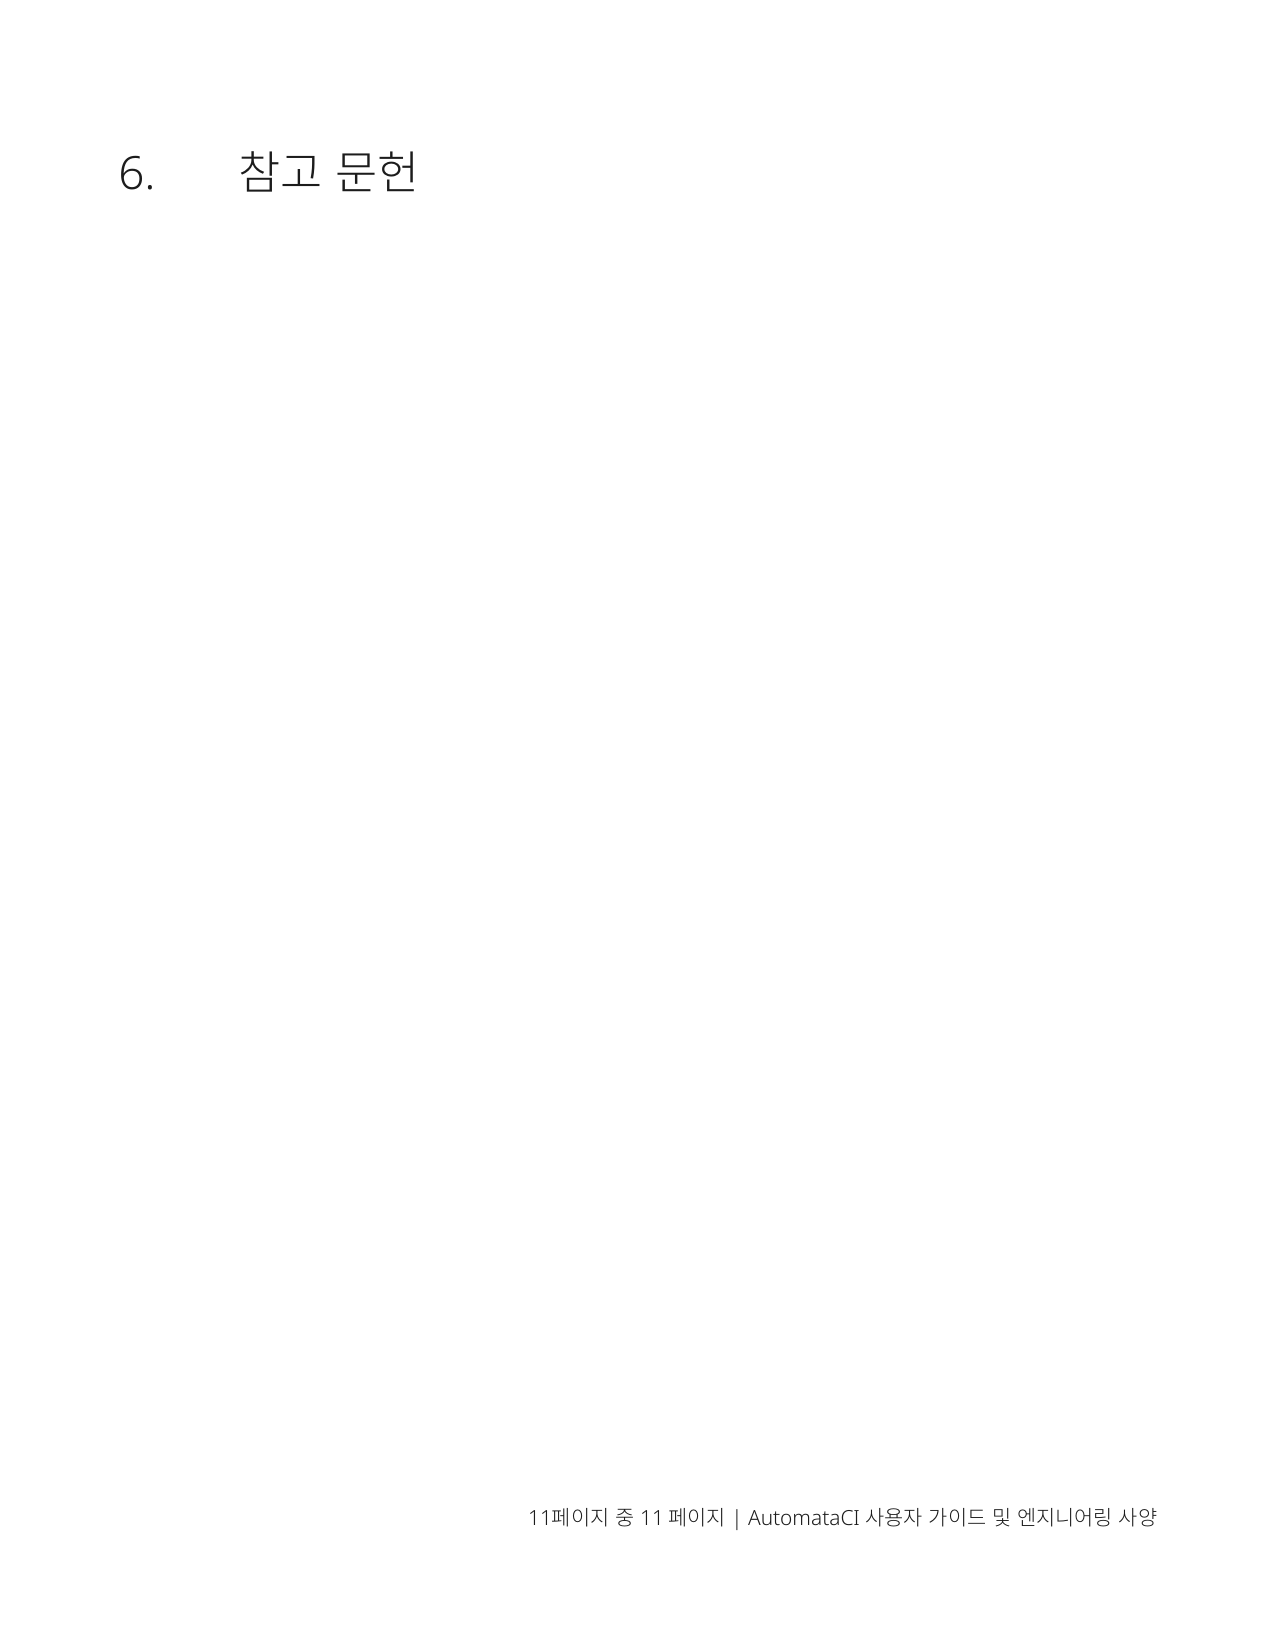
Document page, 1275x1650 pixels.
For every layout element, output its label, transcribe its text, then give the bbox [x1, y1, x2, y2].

subtitle 참고 문헌 [118, 136, 1157, 203]
